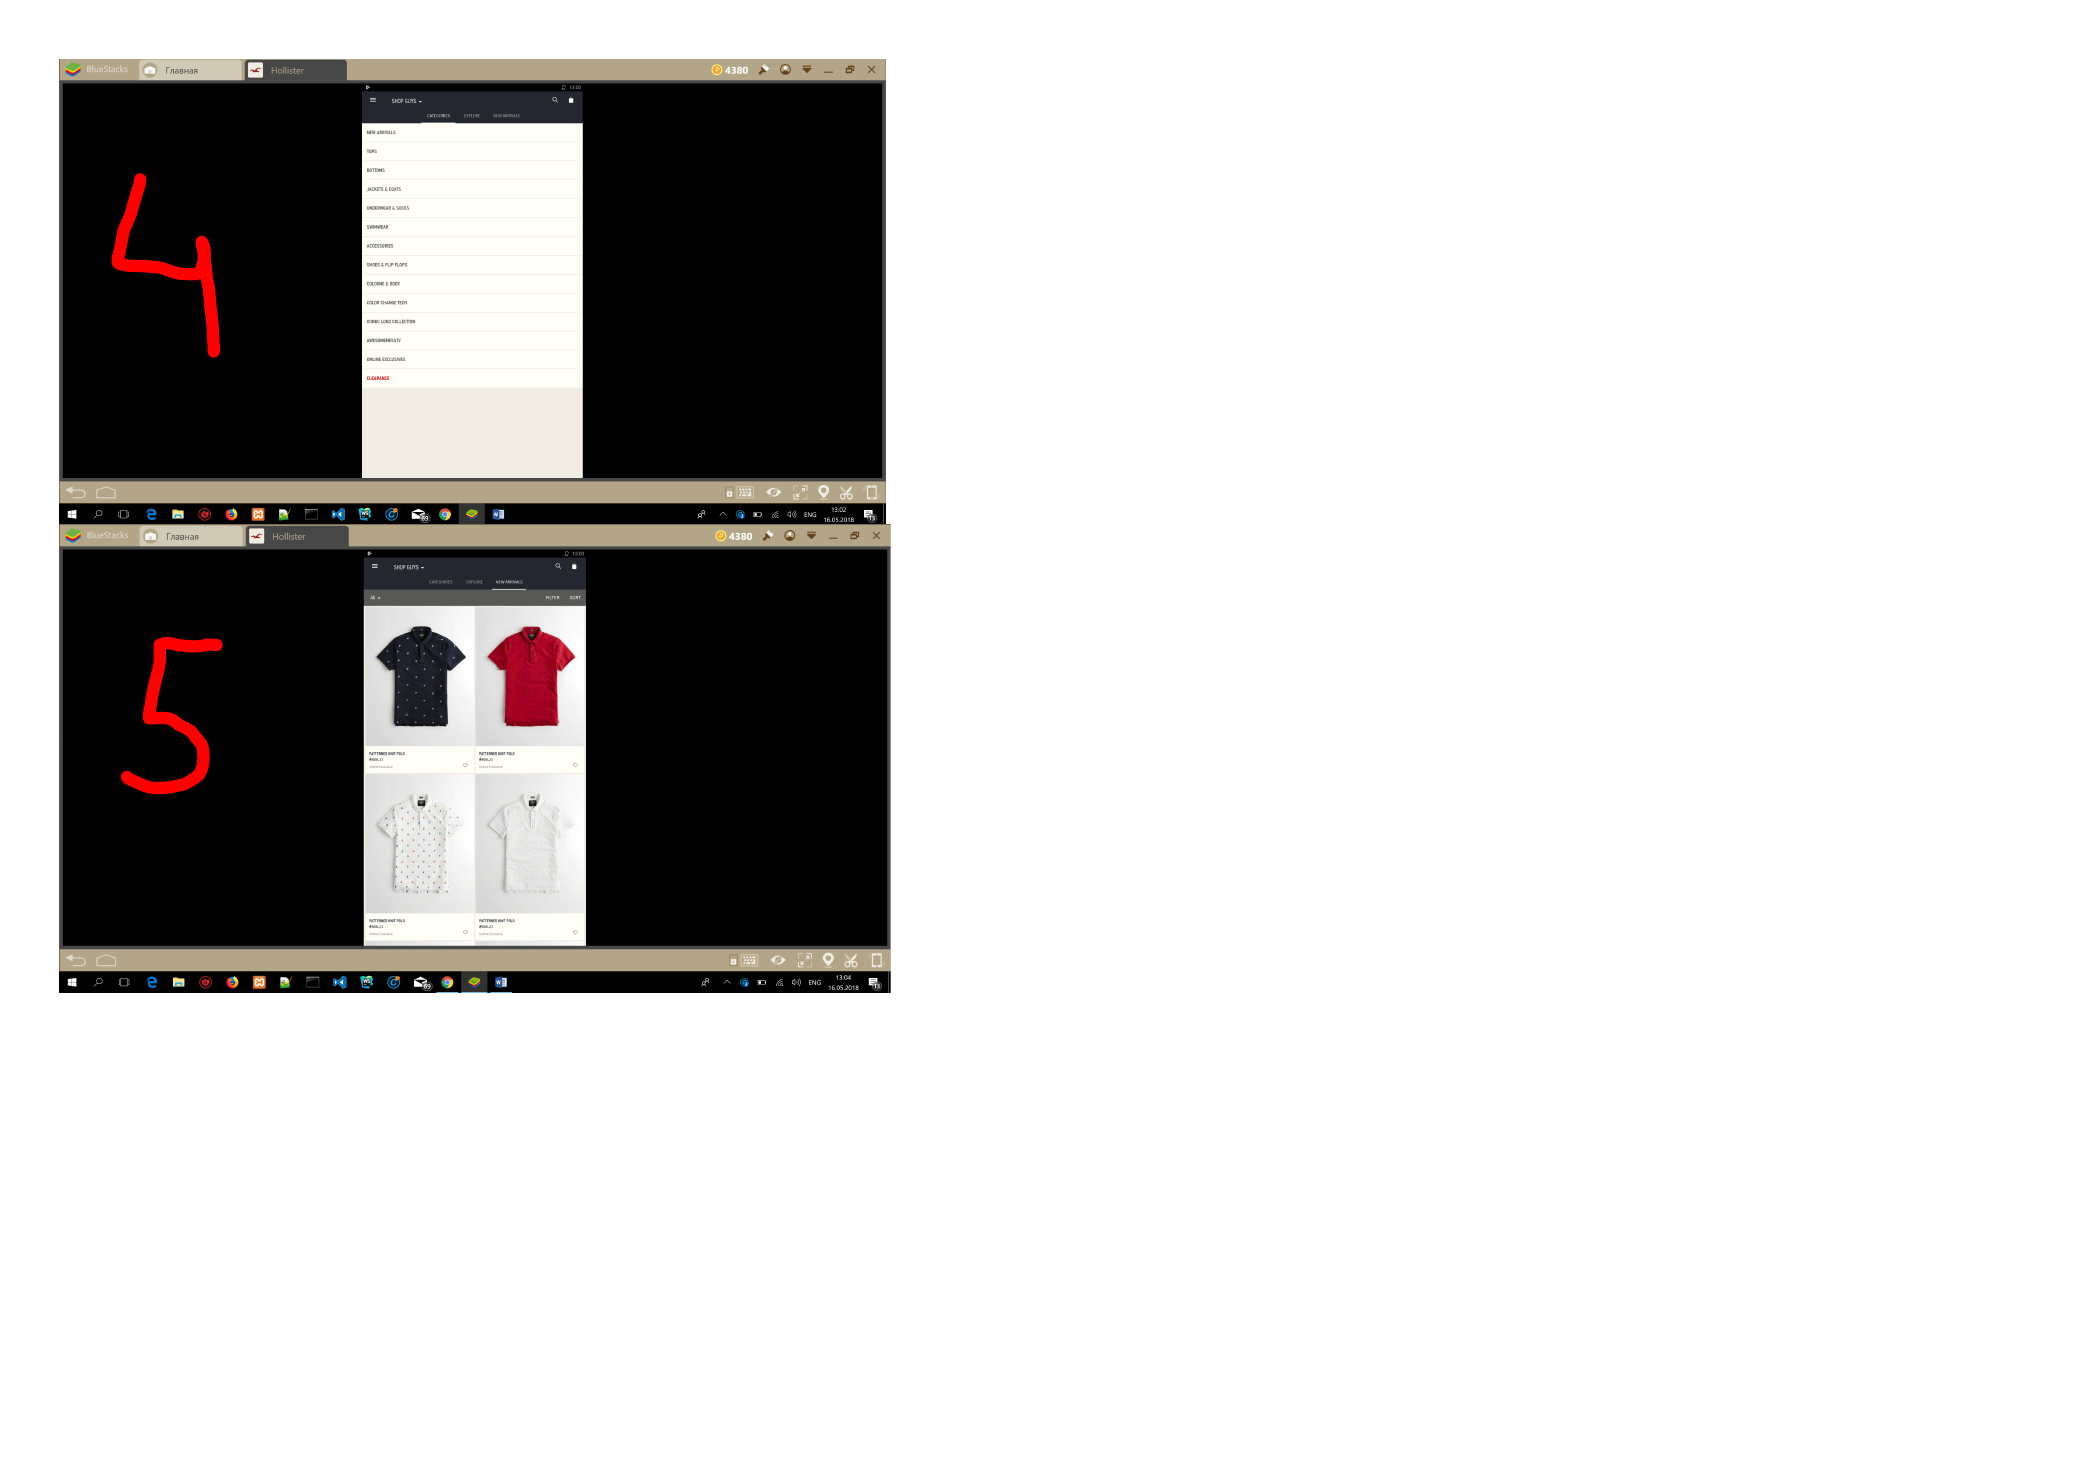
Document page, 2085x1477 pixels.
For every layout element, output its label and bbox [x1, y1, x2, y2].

picture [59, 59, 891, 993]
